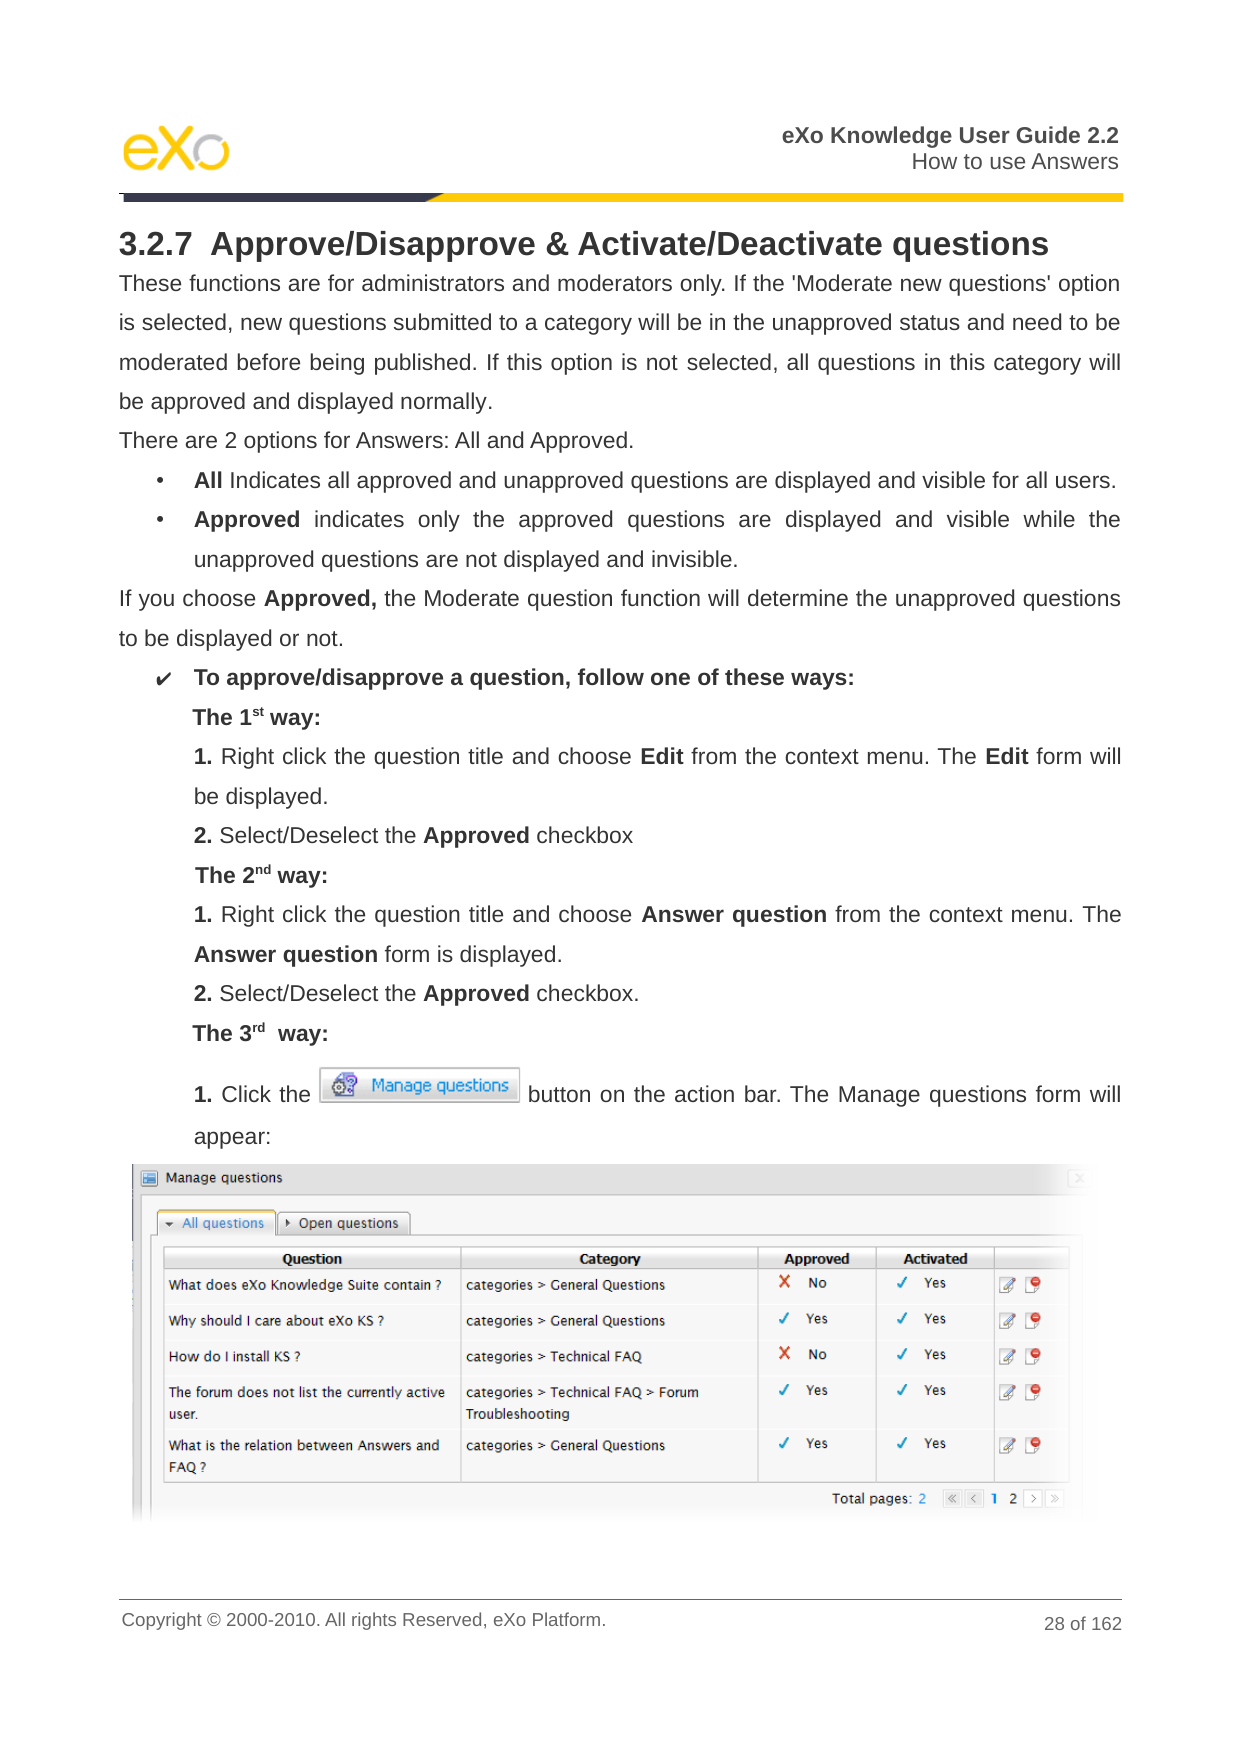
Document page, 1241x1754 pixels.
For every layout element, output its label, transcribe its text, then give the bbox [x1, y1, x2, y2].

picture [132, 1164, 1099, 1523]
list The 2nd way: [157, 862, 1122, 888]
list All Indicates all approved and unapproved questions are displayed and visible for all users. [156, 467, 1122, 493]
picture [318, 1066, 521, 1103]
list 2. Select/Deselect the Approved checkbox [156, 822, 1122, 848]
text The 3rd way: [118, 1019, 1122, 1046]
list 1. Click thebutton on the action bar. The Manage questions form will appear: [156, 1059, 1122, 1149]
text There are 2 options for Answers: All and Approved. [118, 427, 1122, 454]
picture [123, 193, 1124, 202]
list Approved indicates only the approved questions are displayed and visible while the unapproved questions are not displayed and invisible. [156, 506, 1122, 572]
text If you choose Approved, the Moderate question function will determine the unapproved questions to be displayed or not. [118, 585, 1122, 651]
subtitle Approve/Disapprove & Activate/Deactivate questions [118, 223, 1122, 262]
text The 1st way: [118, 704, 1122, 730]
list 1. Right click the question title and choose Edit from the context menu. The Edit form will be displayed. [156, 743, 1122, 809]
picture [123, 125, 230, 171]
list 1. Right click the question title and choose Answer question from the context menu. The Answer question form is displayed. [156, 901, 1122, 967]
list 2. Select/Deselect the Approved checkbox. [156, 980, 1122, 1006]
text These functions are for administrators and moderators only. If the 'Moderate new questions' option is selected, new questions submitted to a category will be in the unapproved status and need to be moderated before being published. If this option is not selected, all questions in this category will be approved and displayed normally. [118, 269, 1122, 414]
list To approve/disapprove a question, follow one of these ways: [156, 664, 1122, 691]
